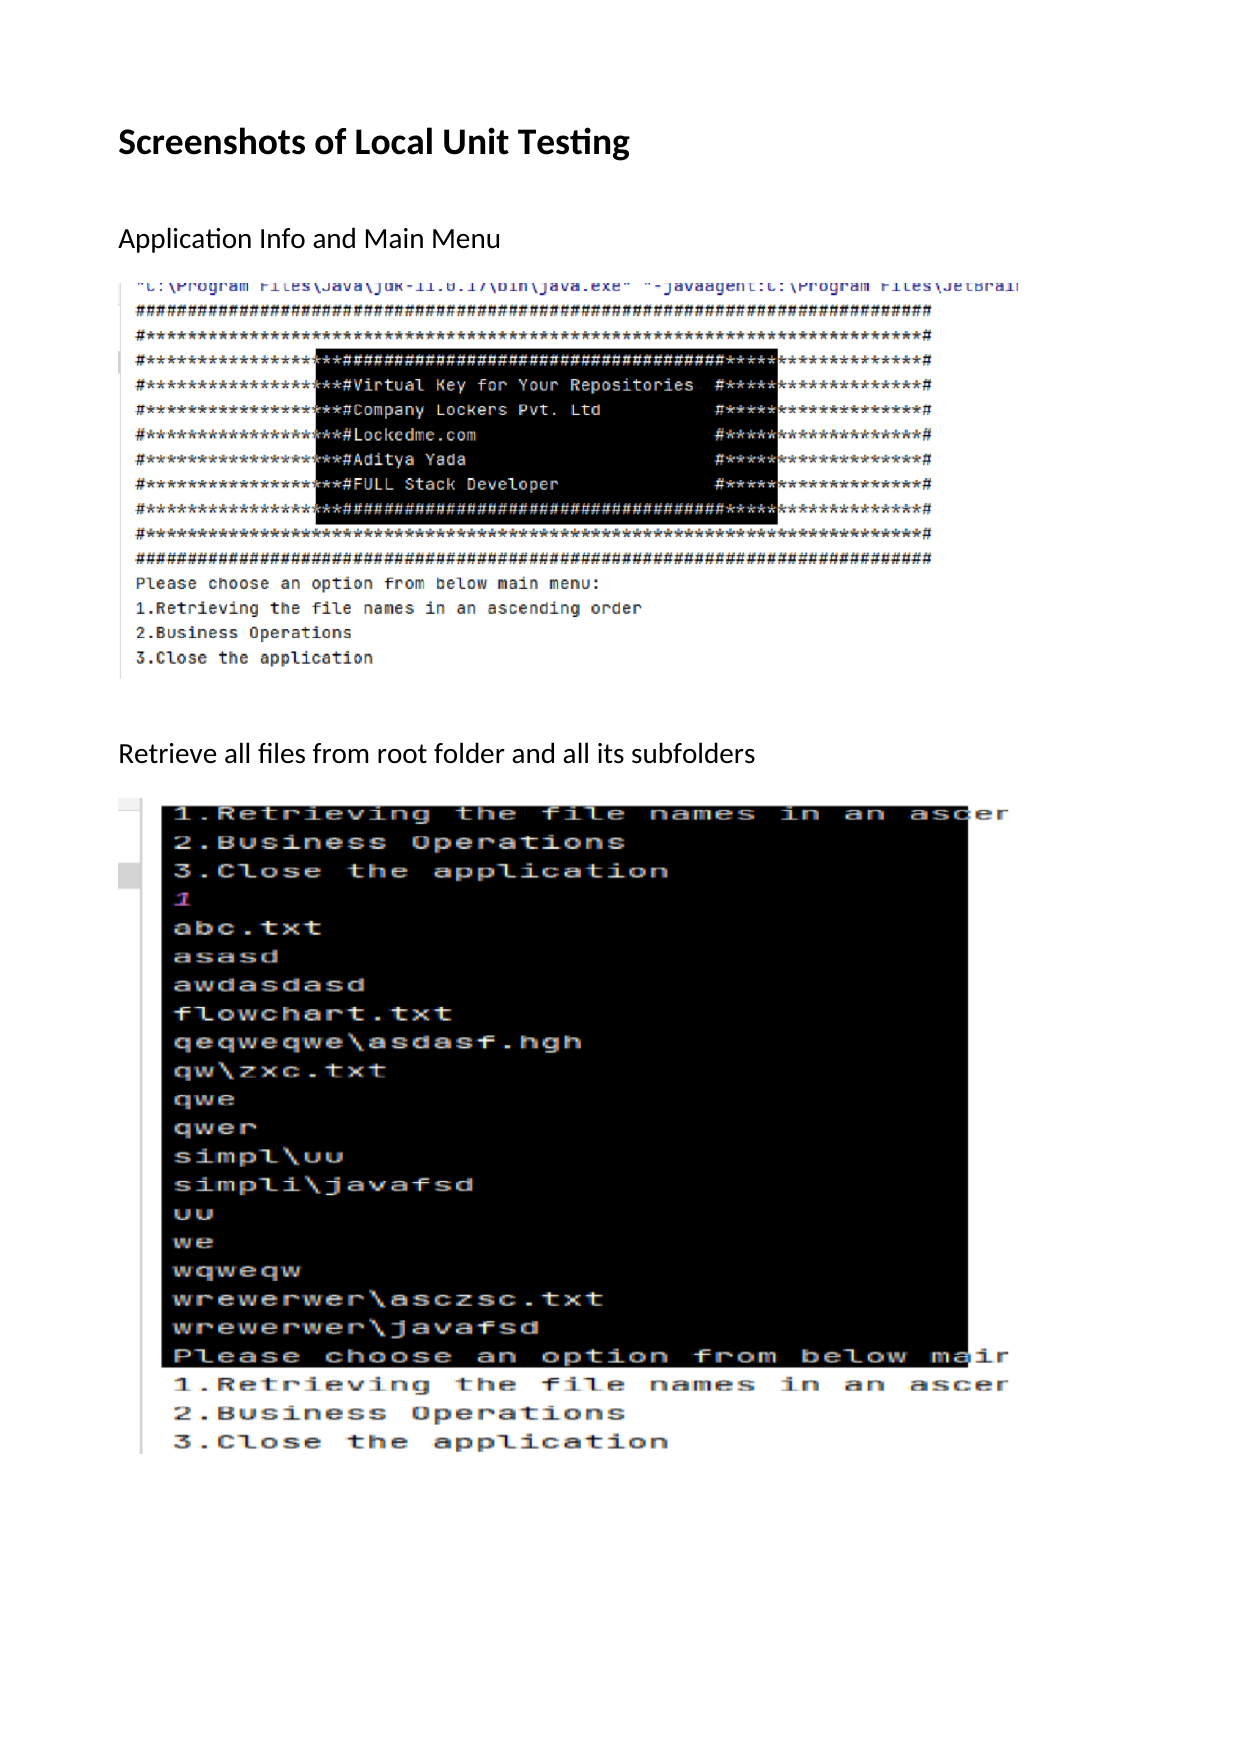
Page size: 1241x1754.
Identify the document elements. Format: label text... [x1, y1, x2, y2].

text Application Info and Main Menu [118, 220, 1154, 256]
text Screenshots of Local Unit Testing [118, 118, 1154, 164]
text Retrieve all files from root folder and all its subfolders [118, 735, 1154, 771]
